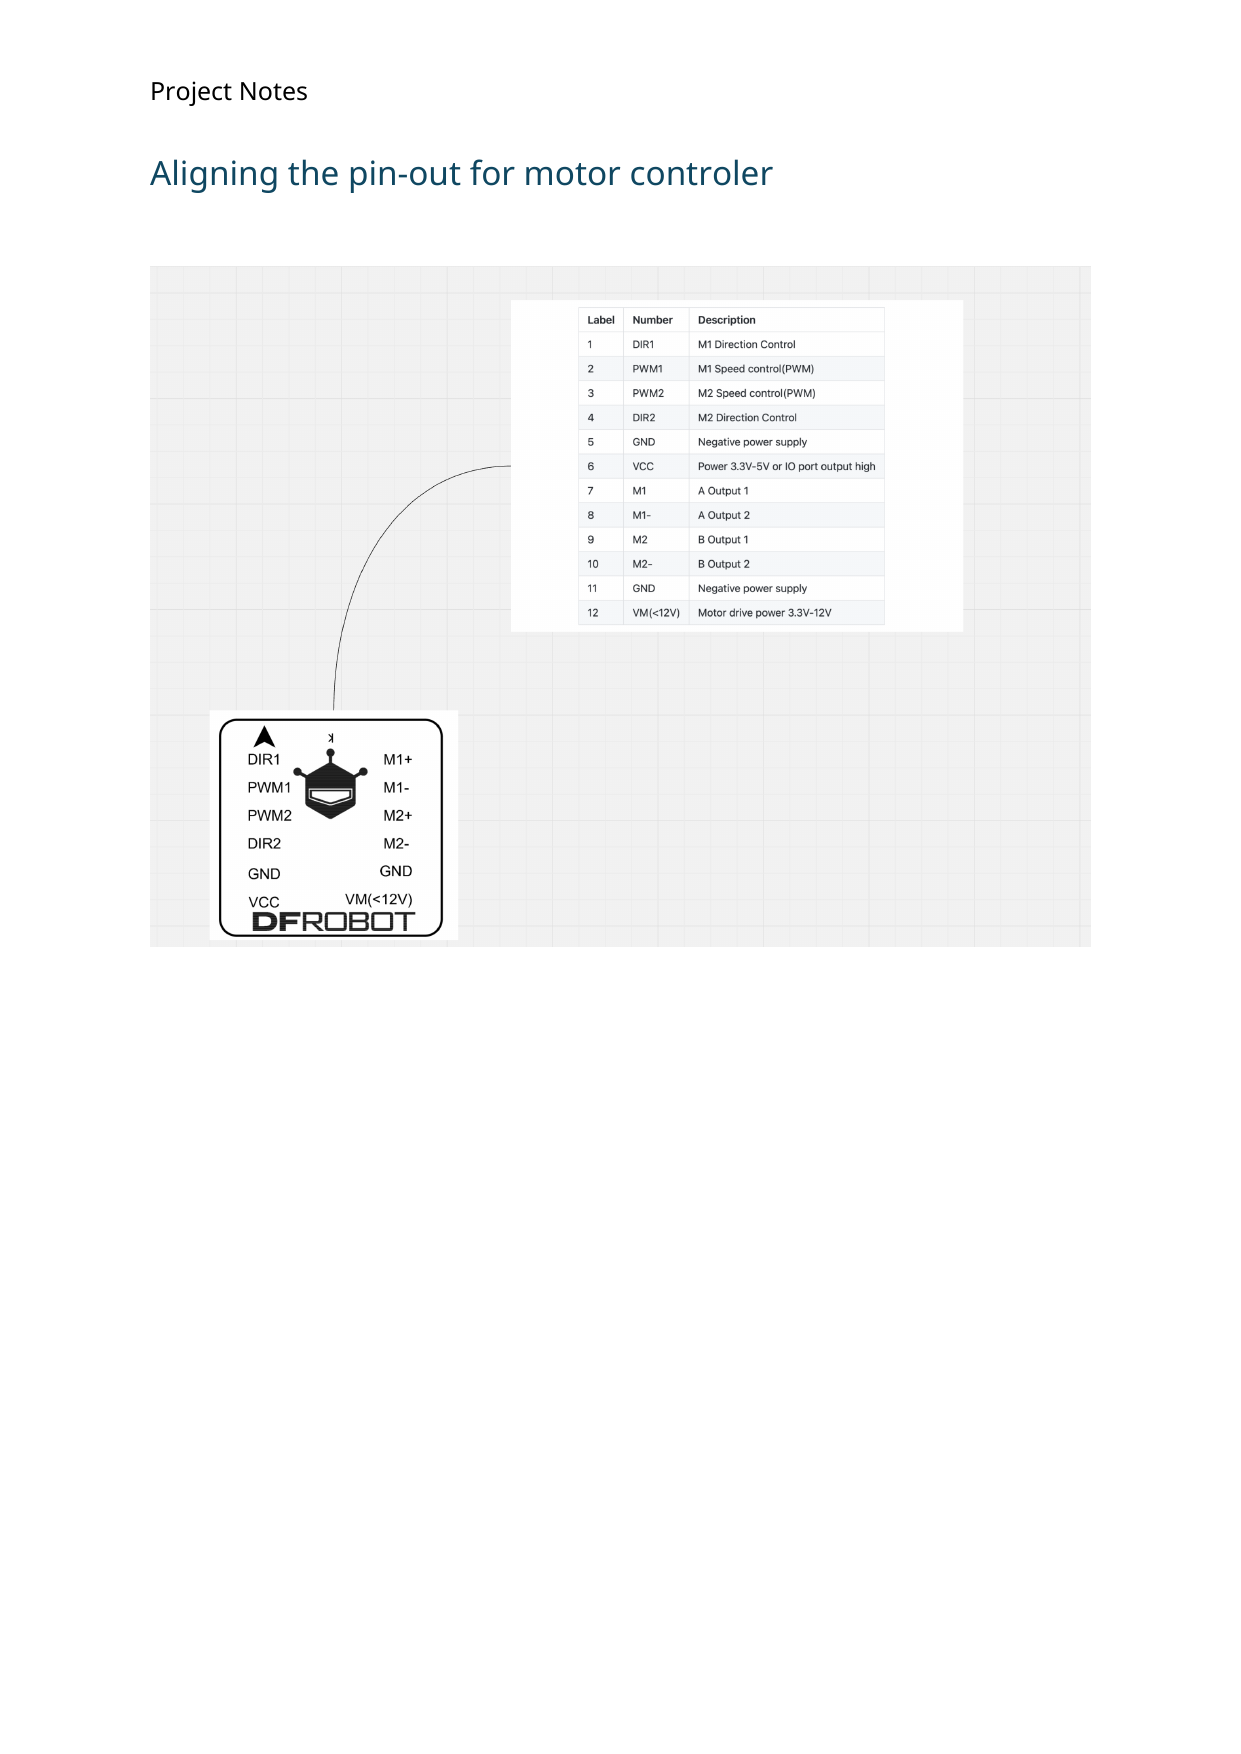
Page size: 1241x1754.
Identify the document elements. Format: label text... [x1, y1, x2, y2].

picture [150, 266, 1091, 947]
subtitle Aligning the pin-out for motor controler [150, 150, 1090, 195]
